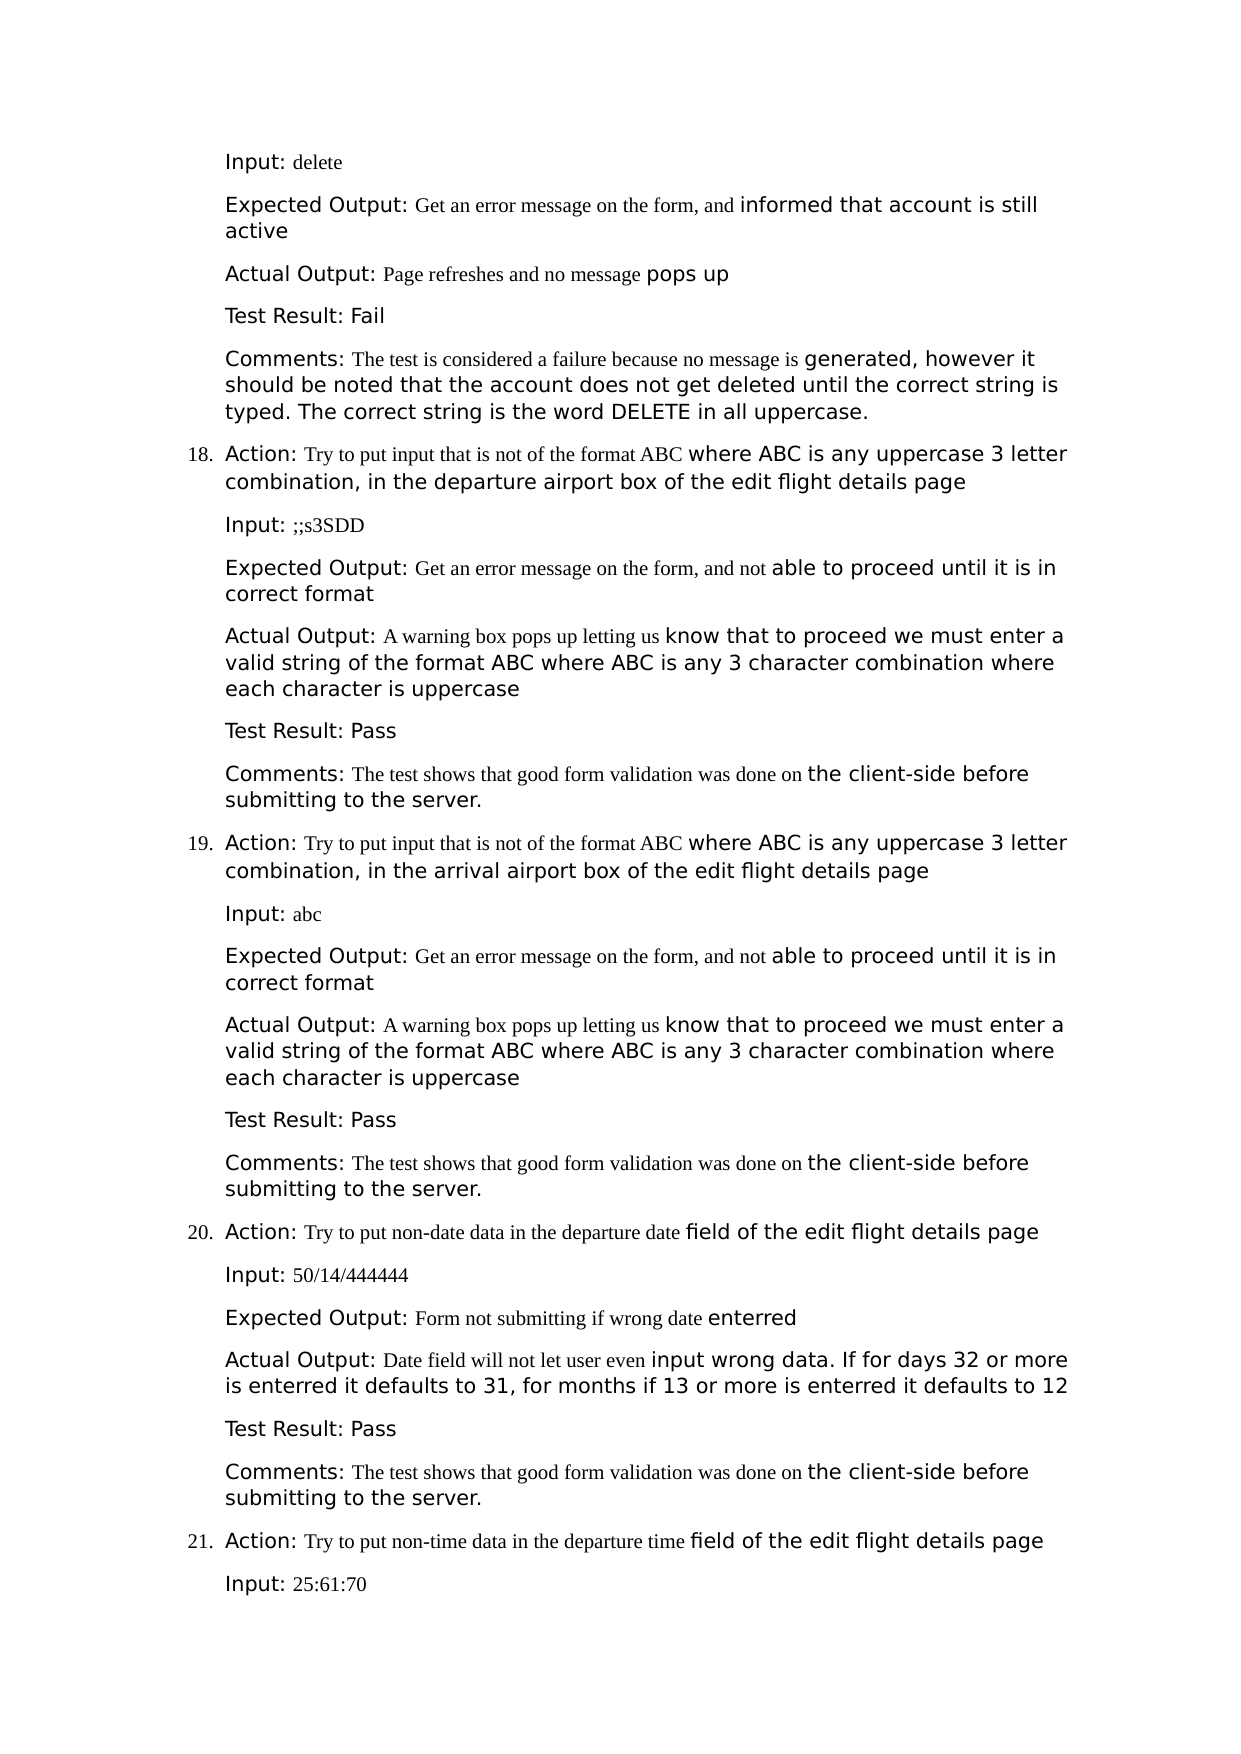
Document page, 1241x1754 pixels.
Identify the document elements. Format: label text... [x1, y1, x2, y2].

list Actual Output: A warning box pops up letting us know that to proceed we must enter a valid string of the format ABC where ABC is any 3 character combination where each character is uppercase [187, 1013, 1090, 1090]
list Action: Try to put non-date data in the departure date field of the edit flight details page [187, 1220, 1090, 1244]
list Test Result: Fail [187, 304, 1090, 329]
list Expected Output: Get an error message on the form, and informed that account is still active [187, 193, 1090, 243]
list Comments: The test shows that good form validation was done on the client-side before submitting to the server. [187, 762, 1090, 813]
list Comments: The test is considered a failure because no message is generated, however it should be noted that the account does not get deleted until the correct string is typed. The correct string is the word DELETE in all uppercase. [187, 347, 1090, 424]
list Expected Output: Get an error message on the form, and not able to proceed until it is in correct format [187, 556, 1090, 606]
list Actual Output: A warning box pops up letting us know that to proceed we must enter a valid string of the format ABC where ABC is any 3 character combination where each character is uppercase [187, 624, 1090, 701]
list Input: ;;s3SDD [187, 513, 1090, 537]
list Input: 50/14/444444 [187, 1263, 1090, 1287]
list Test Result: Pass [187, 719, 1090, 744]
list Input: abc [187, 902, 1090, 926]
list Action: Try to put input that is not of the format ABC where ABC is any uppercase 3 letter combination, in the departure airport box of the edit flight details page [187, 442, 1090, 494]
list Expected Output: Get an error message on the form, and not able to proceed until it is in correct format [187, 944, 1090, 995]
list Test Result: Pass [187, 1417, 1090, 1442]
list Actual Output: Date field will not let user even input wrong data. If for days 32 or more is enterred it defaults to 31, for months if 13 or more is enterred it defaults to 12 [187, 1348, 1090, 1399]
list Action: Try to put input that is not of the format ABC where ABC is any uppercase 3 letter combination, in the arrival airport box of the edit flight details page [187, 831, 1090, 883]
list Actual Output: Page refreshes and no message pops up [187, 262, 1090, 286]
list Test Result: Pass [187, 1108, 1090, 1133]
list Input: delete [187, 150, 1090, 174]
list Expected Output: Form not submitting if wrong date enterred [187, 1306, 1090, 1330]
list Comments: The test shows that good form validation was done on the client-side before submitting to the server. [187, 1151, 1090, 1202]
list Comments: The test shows that good form validation was done on the client-side before submitting to the server. [187, 1460, 1090, 1511]
list Input: 25:61:70 [187, 1572, 1090, 1596]
list Action: Try to put non-time data in the departure time field of the edit flight details page [187, 1529, 1090, 1553]
